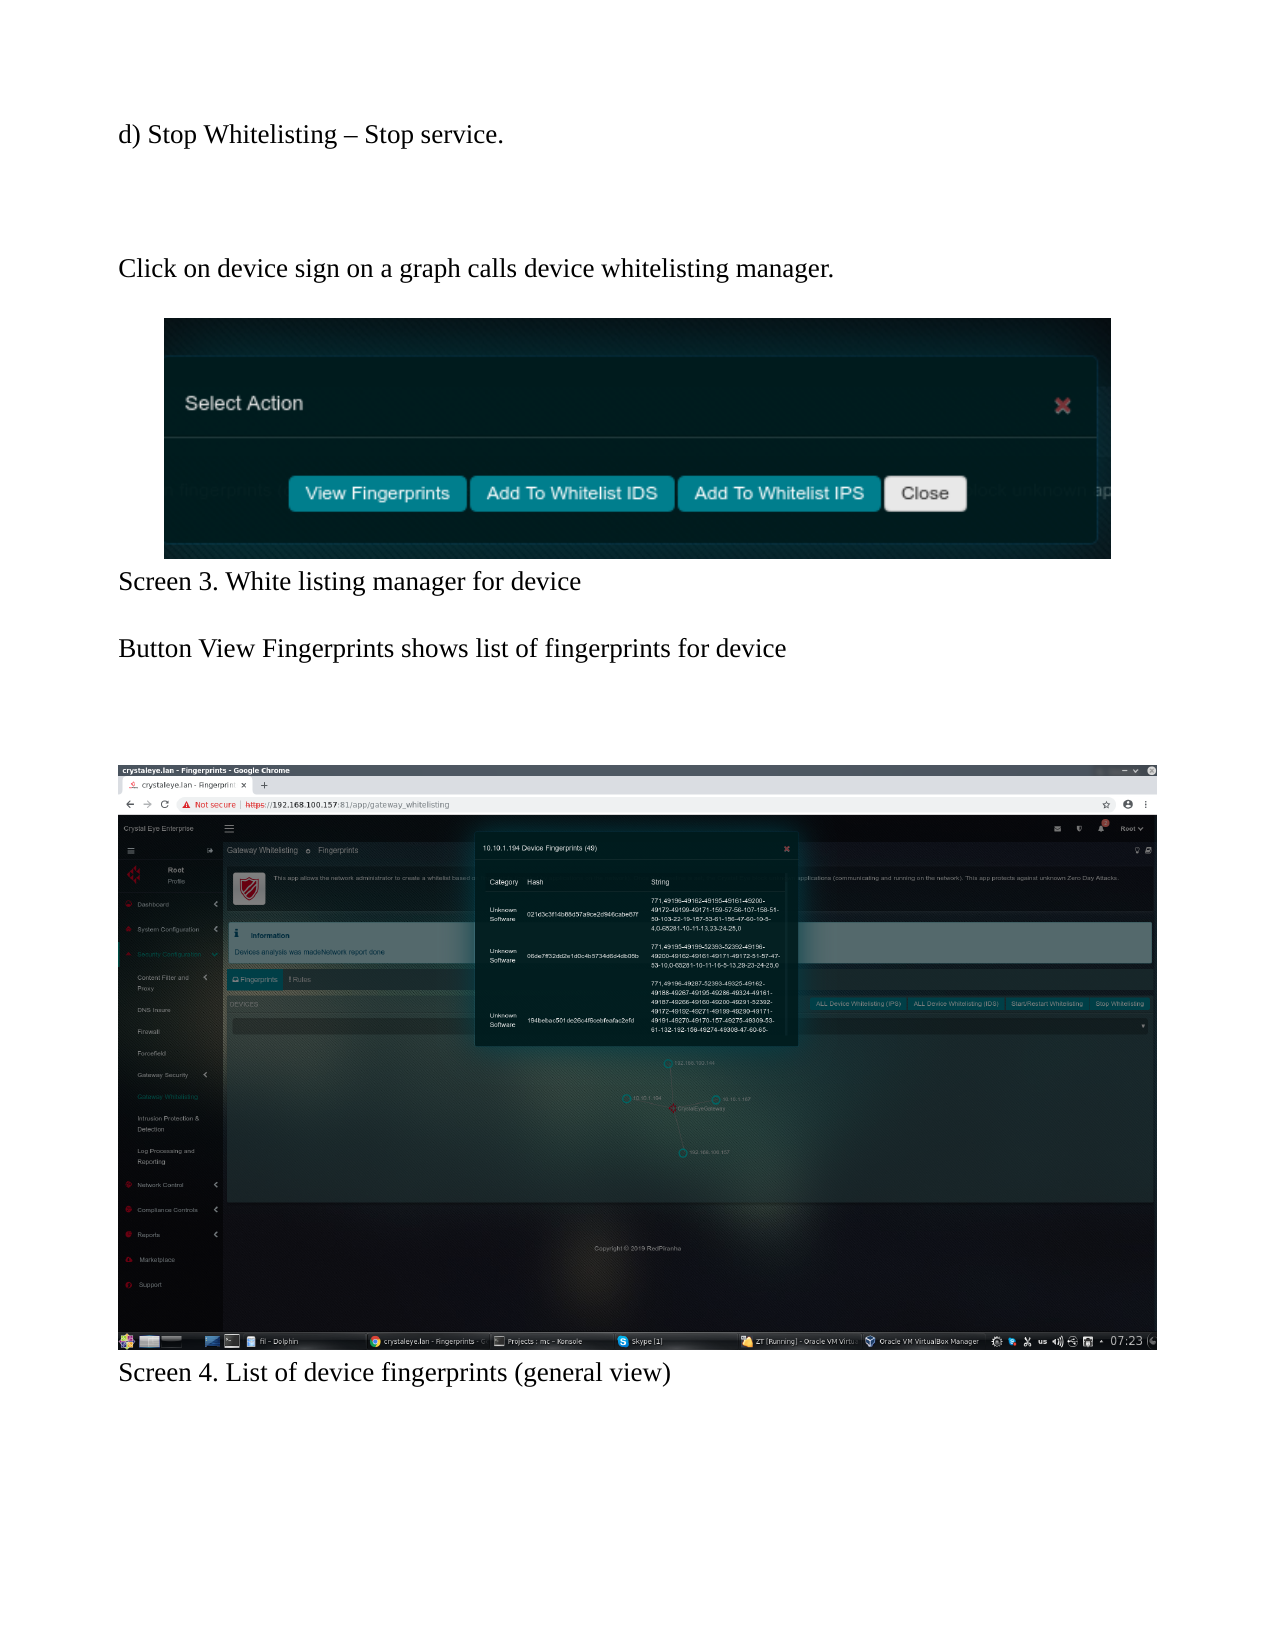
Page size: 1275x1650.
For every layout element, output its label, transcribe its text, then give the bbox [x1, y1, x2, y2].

text d) Stop Whitelisting – Stop service. [118, 118, 1157, 149]
picture [164, 318, 1111, 559]
text Click on device sign on a graph calls device whitelisting manager. [118, 252, 1157, 283]
text Screen 3. White listing manager for device [118, 318, 1157, 596]
text Button View Fingerprints shows list of fingerprints for device [118, 632, 1157, 663]
picture [118, 765, 1157, 1350]
text Screen 4. List of device fingerprints (general view) [118, 1350, 1157, 1387]
